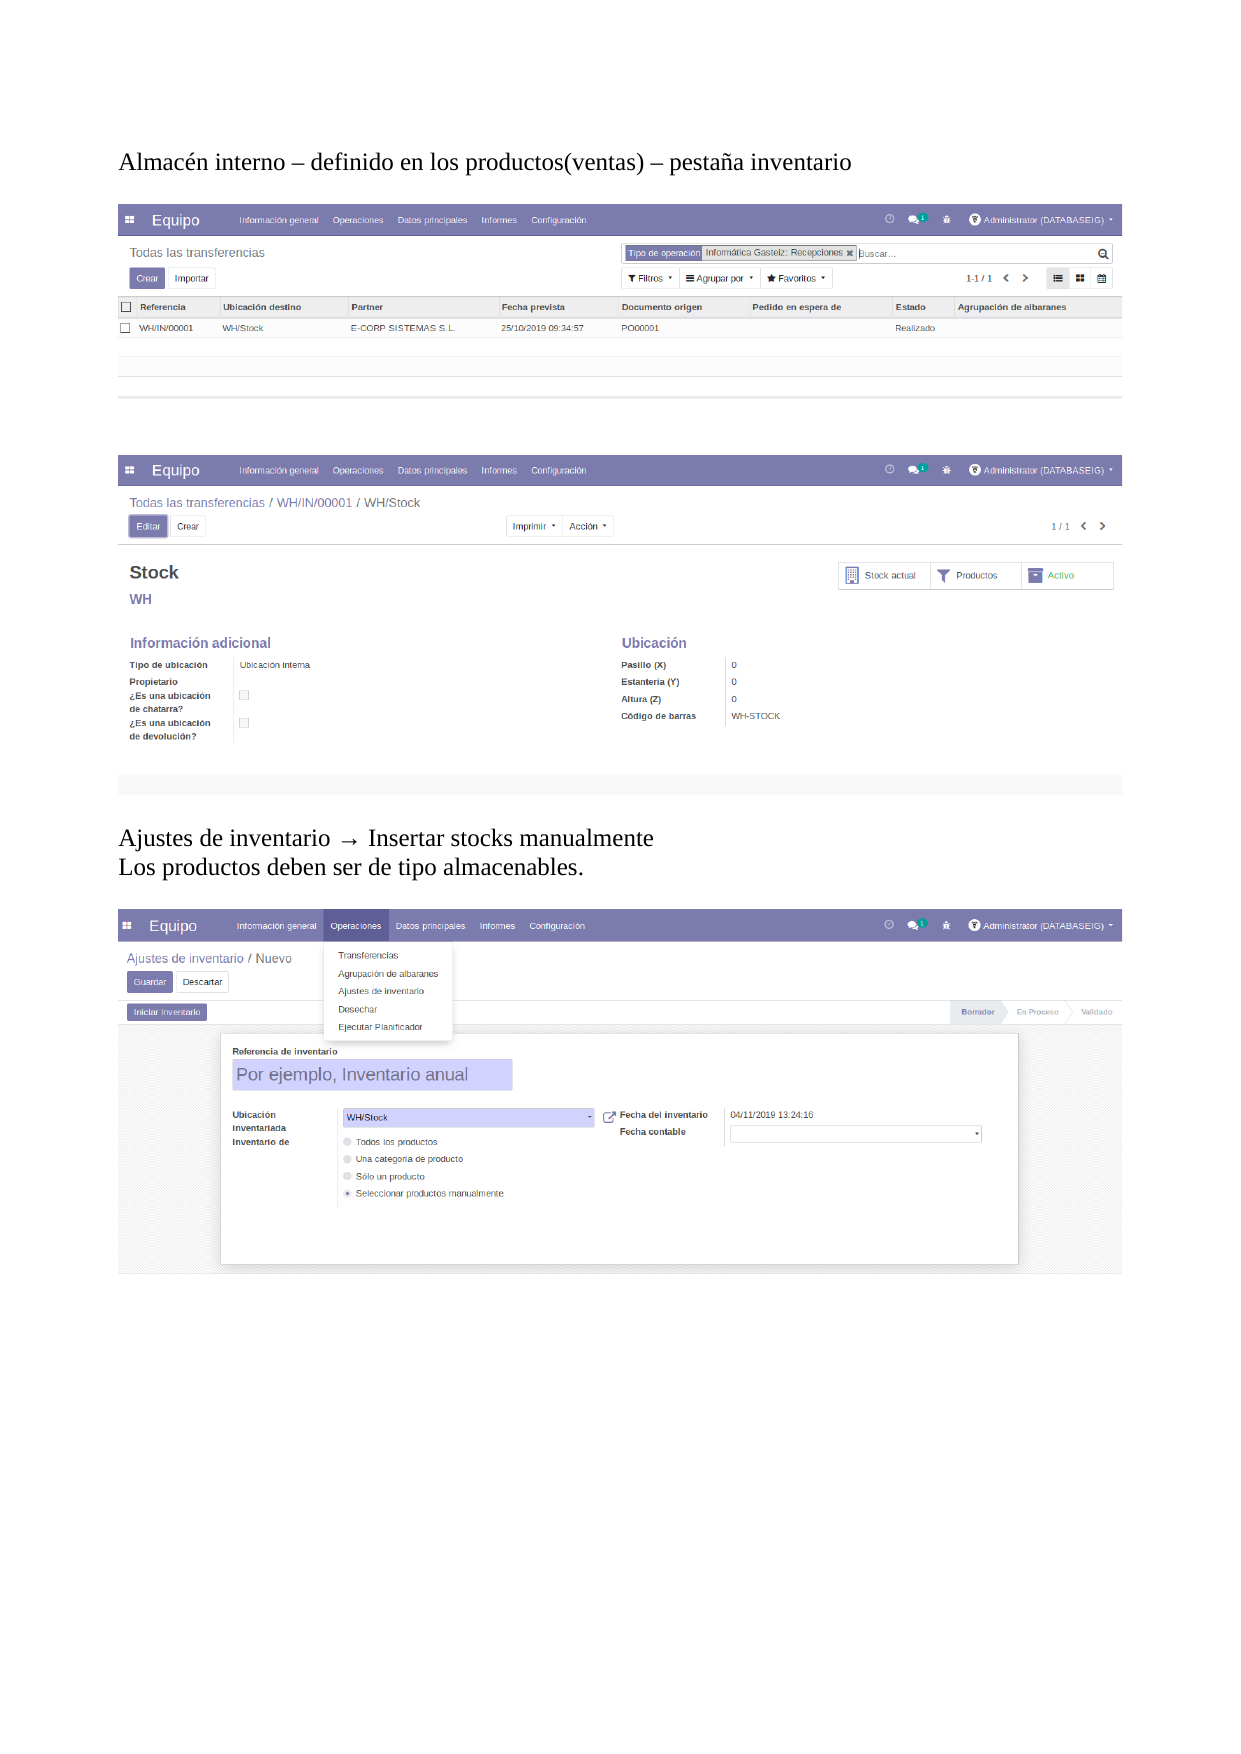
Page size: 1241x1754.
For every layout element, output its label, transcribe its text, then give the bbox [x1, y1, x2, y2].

picture [118, 455, 1123, 795]
picture [118, 204, 1123, 399]
text Ajustes de inventario → Insertar stocks manualmente [118, 823, 1122, 852]
picture [118, 909, 1123, 1274]
text Almacén interno – definido en los productos(ventas) – pestaña inventario [118, 147, 1122, 176]
text Los productos deben ser de tipo almacenables. [118, 852, 1122, 881]
